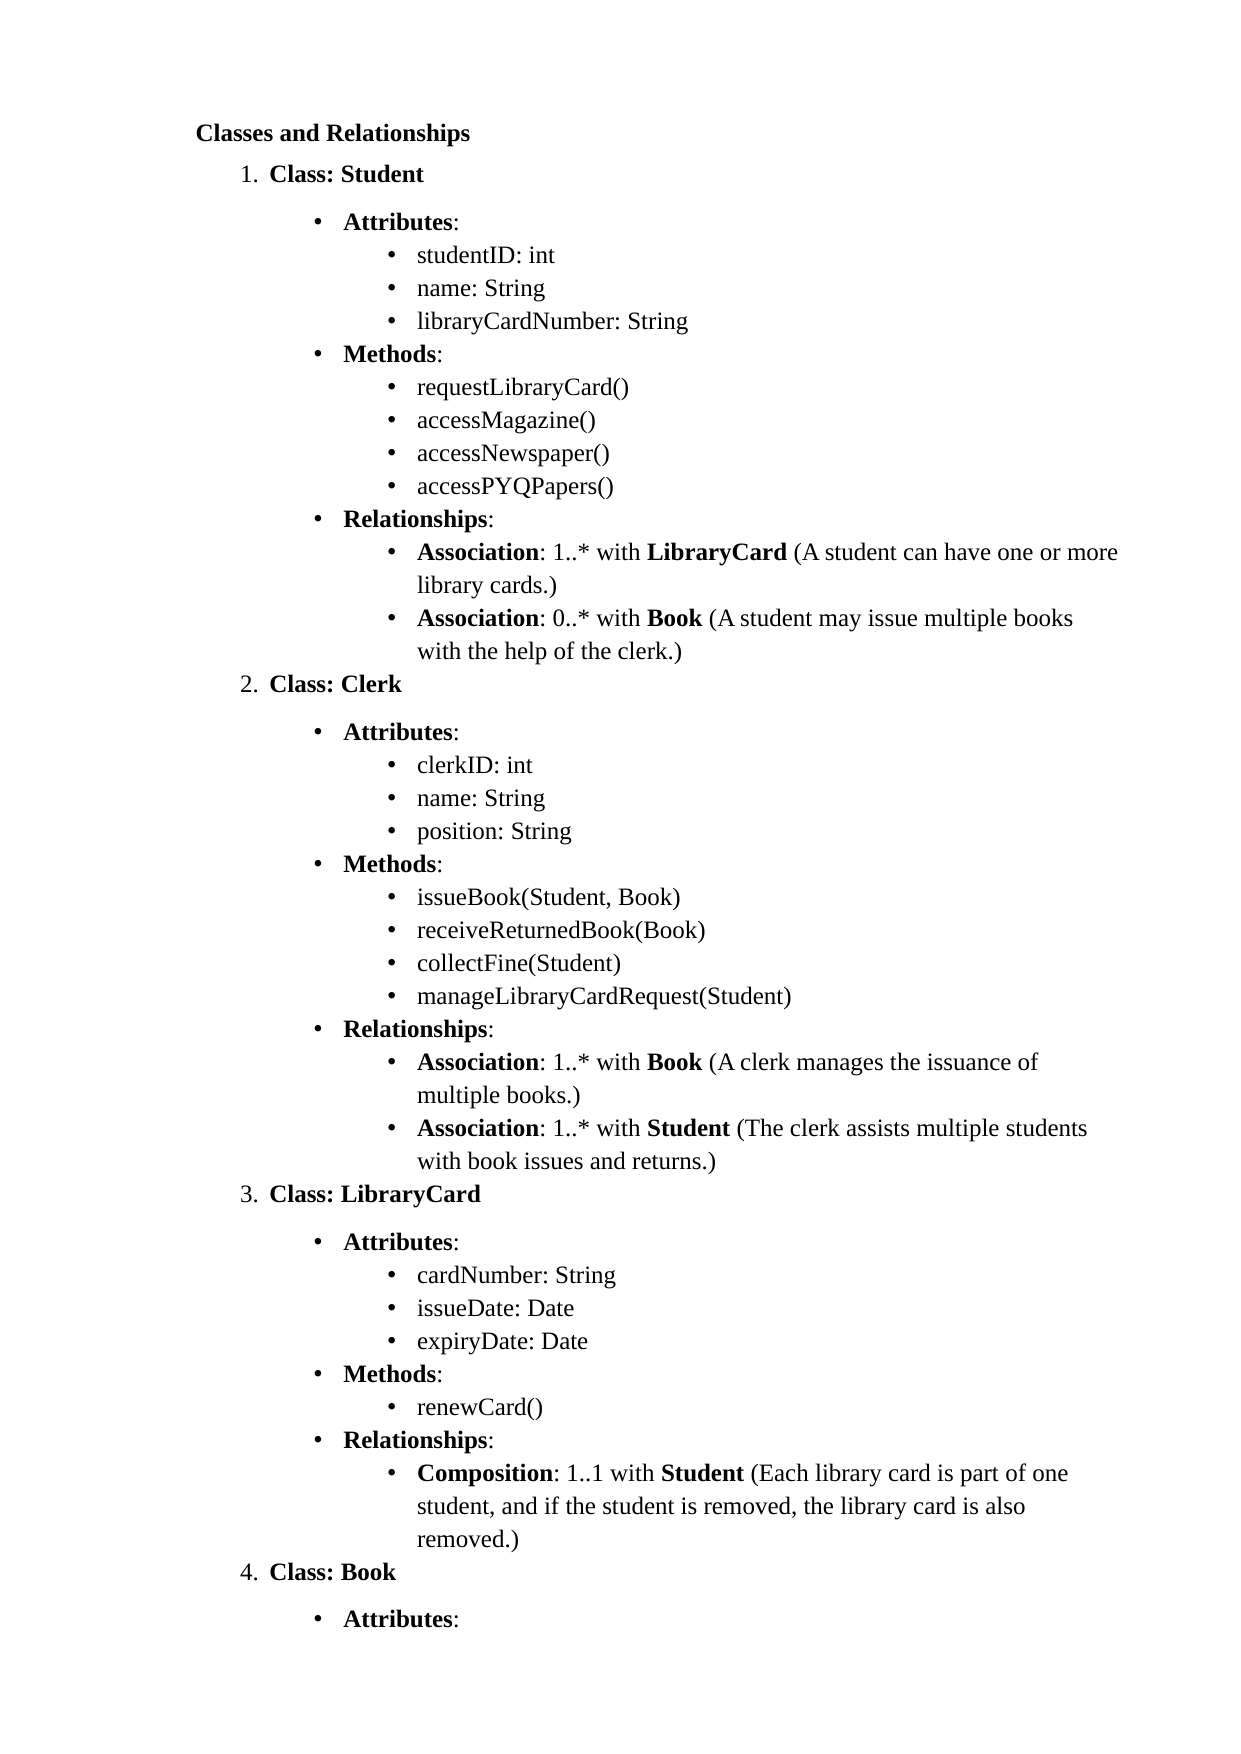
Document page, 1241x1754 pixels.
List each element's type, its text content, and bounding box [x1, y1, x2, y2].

list studentID: int [387, 240, 1123, 269]
list Class: Student [240, 159, 1123, 188]
list name: String [387, 783, 1123, 812]
list issueBook(Student, Book) [387, 882, 1123, 911]
list Attributes: [313, 1604, 1123, 1633]
list receiveReturnedBook(Book) [387, 915, 1123, 944]
subtitle Classes and Relationships [195, 118, 1123, 147]
list Association: 1..* with LibraryCard (A student can have one or more library cards.) [387, 537, 1123, 599]
list Class: Book [240, 1557, 1123, 1586]
list manageLibraryCardRequest(Student) [387, 981, 1123, 1010]
list accessMagazine() [387, 405, 1123, 434]
list clerkID: int [387, 750, 1123, 779]
list Association: 1..* with Book (A clerk manages the issuance of multiple books.) [387, 1047, 1123, 1109]
list Methods: [313, 339, 1123, 368]
list requestLibraryCard() [387, 372, 1123, 401]
list Class: LibraryCard [240, 1179, 1123, 1208]
list collectFine(Student) [387, 948, 1123, 977]
list Association: 1..* with Student (The clerk assists multiple students with book issues and returns.) [387, 1113, 1123, 1175]
list Attributes: [313, 717, 1123, 746]
list Relationships: [313, 1014, 1123, 1043]
list Relationships: [313, 504, 1123, 533]
list Attributes: [313, 207, 1123, 236]
list cardNumber: String [387, 1260, 1123, 1288]
list name: String [387, 273, 1123, 302]
list Composition: 1..1 with Student (Each library card is part of one student, and if the student is removed, the library card is also removed.) [387, 1458, 1123, 1553]
list accessNewspaper() [387, 438, 1123, 467]
list Attributes: [313, 1227, 1123, 1256]
list accessPYQPapers() [387, 471, 1123, 500]
list Class: Clerk [240, 669, 1123, 698]
list issueDate: Date [387, 1293, 1123, 1322]
list Methods: [313, 849, 1123, 878]
list libraryCardNumber: String [387, 306, 1123, 335]
list renewCard() [387, 1392, 1123, 1421]
list Association: 0..* with Book (A student may issue multiple books with the help of the clerk.) [387, 603, 1123, 665]
list Methods: [313, 1359, 1123, 1388]
list expiryDate: Date [387, 1326, 1123, 1354]
list Relationships: [313, 1425, 1123, 1454]
list position: String [387, 816, 1123, 845]
